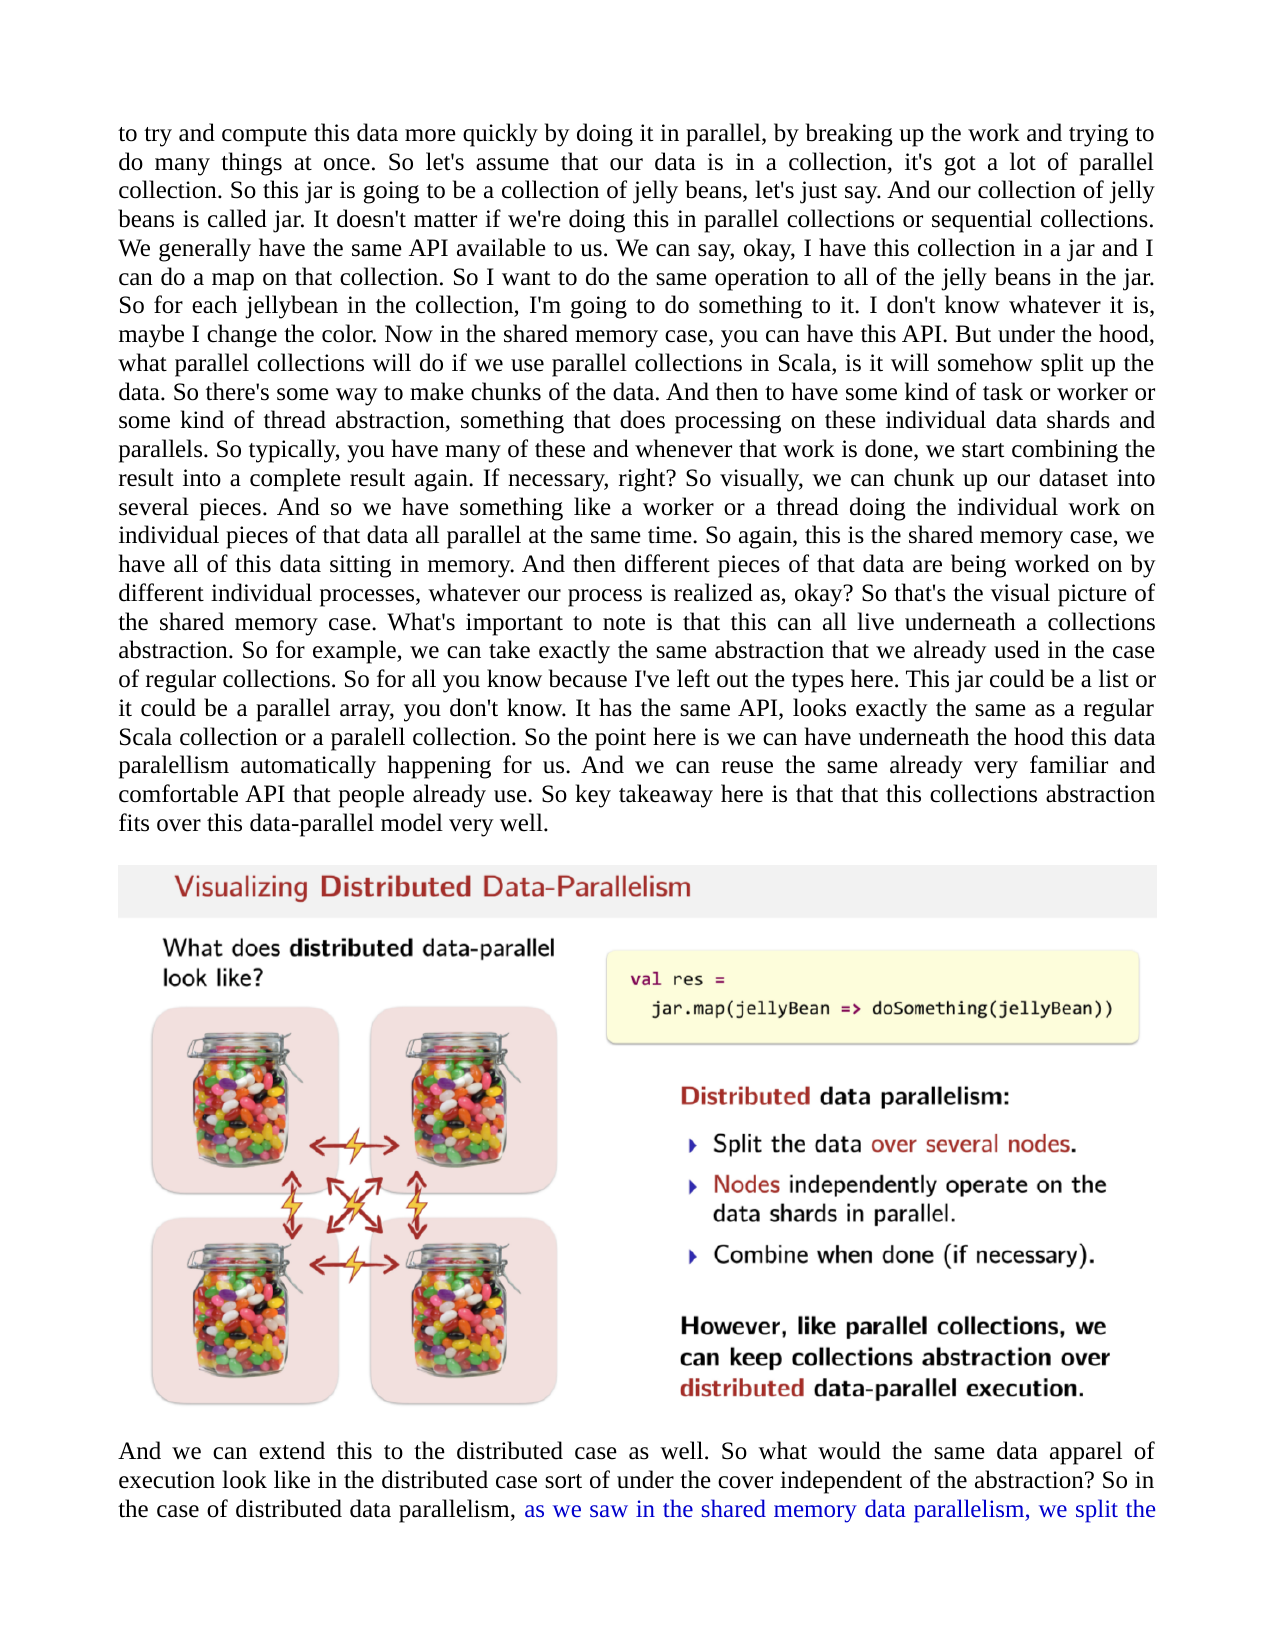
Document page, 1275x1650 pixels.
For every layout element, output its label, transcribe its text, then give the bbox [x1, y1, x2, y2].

text to try and compute this data more quickly by doing it in parallel, by breaking up the work and trying to do many things at once. So let's assume that our data is in a collection, it's got a lot of parallel collection. So this jar is going to be a collection of jelly beans, let's just say. And our collection of jelly beans is called jar. It doesn't matter if we're doing this in parallel collections or sequential collections. We generally have the same API available to us. We can say, okay, I have this collection in a jar and I can do a map on that collection. So I want to do the same operation to all of the jelly beans in the jar. So for each jellybean in the collection, I'm going to do something to it. I don't know whatever it is, maybe I change the color. Now in the shared memory case, you can have this API. But under the hood, what parallel collections will do if we use parallel collections in Scala, is it will somehow split up the data. So there's some way to make chunks of the data. And then to have some kind of task or worker or some kind of thread abstraction, something that does processing on these individual data shards and parallels. So typically, you have many of these and whenever that work is done, we start combining the result into a complete result again. If necessary, right? So visually, we can chunk up our dataset into several pieces. And so we have something like a worker or a thread doing the individual work on individual pieces of that data all parallel at the same time. So again, this is the shared memory case, we have all of this data sitting in memory. And then different pieces of that data are being worked on by different individual processes, whatever our process is realized as, okay? So that's the visual picture of the shared memory case. What's important to note is that this can all live underneath a collections abstraction. So for example, we can take exactly the same abstraction that we already used in the case of regular collections. So for all you know because I've left out the types here. This jar could be a list or it could be a parallel array, you don't know. It has the same API, looks exactly the same as a regular Scala collection or a paralell collection. So the point here is we can have underneath the hood this data paralellism automatically happening for us. And we can reuse the same already very familiar and comfortable API that people already use. So key takeaway here is that that this collections abstraction fits over this data-parallel model very well. [118, 118, 1157, 837]
text And we can extend this to the distributed case as well. So what would the same data apparel of execution look like in the distributed case sort of under the cover independent of the abstraction? So in the case of distributed data parallelism, as we saw in the shared memory data parallelism, we split the [118, 1436, 1157, 1523]
picture [118, 865, 1157, 1408]
